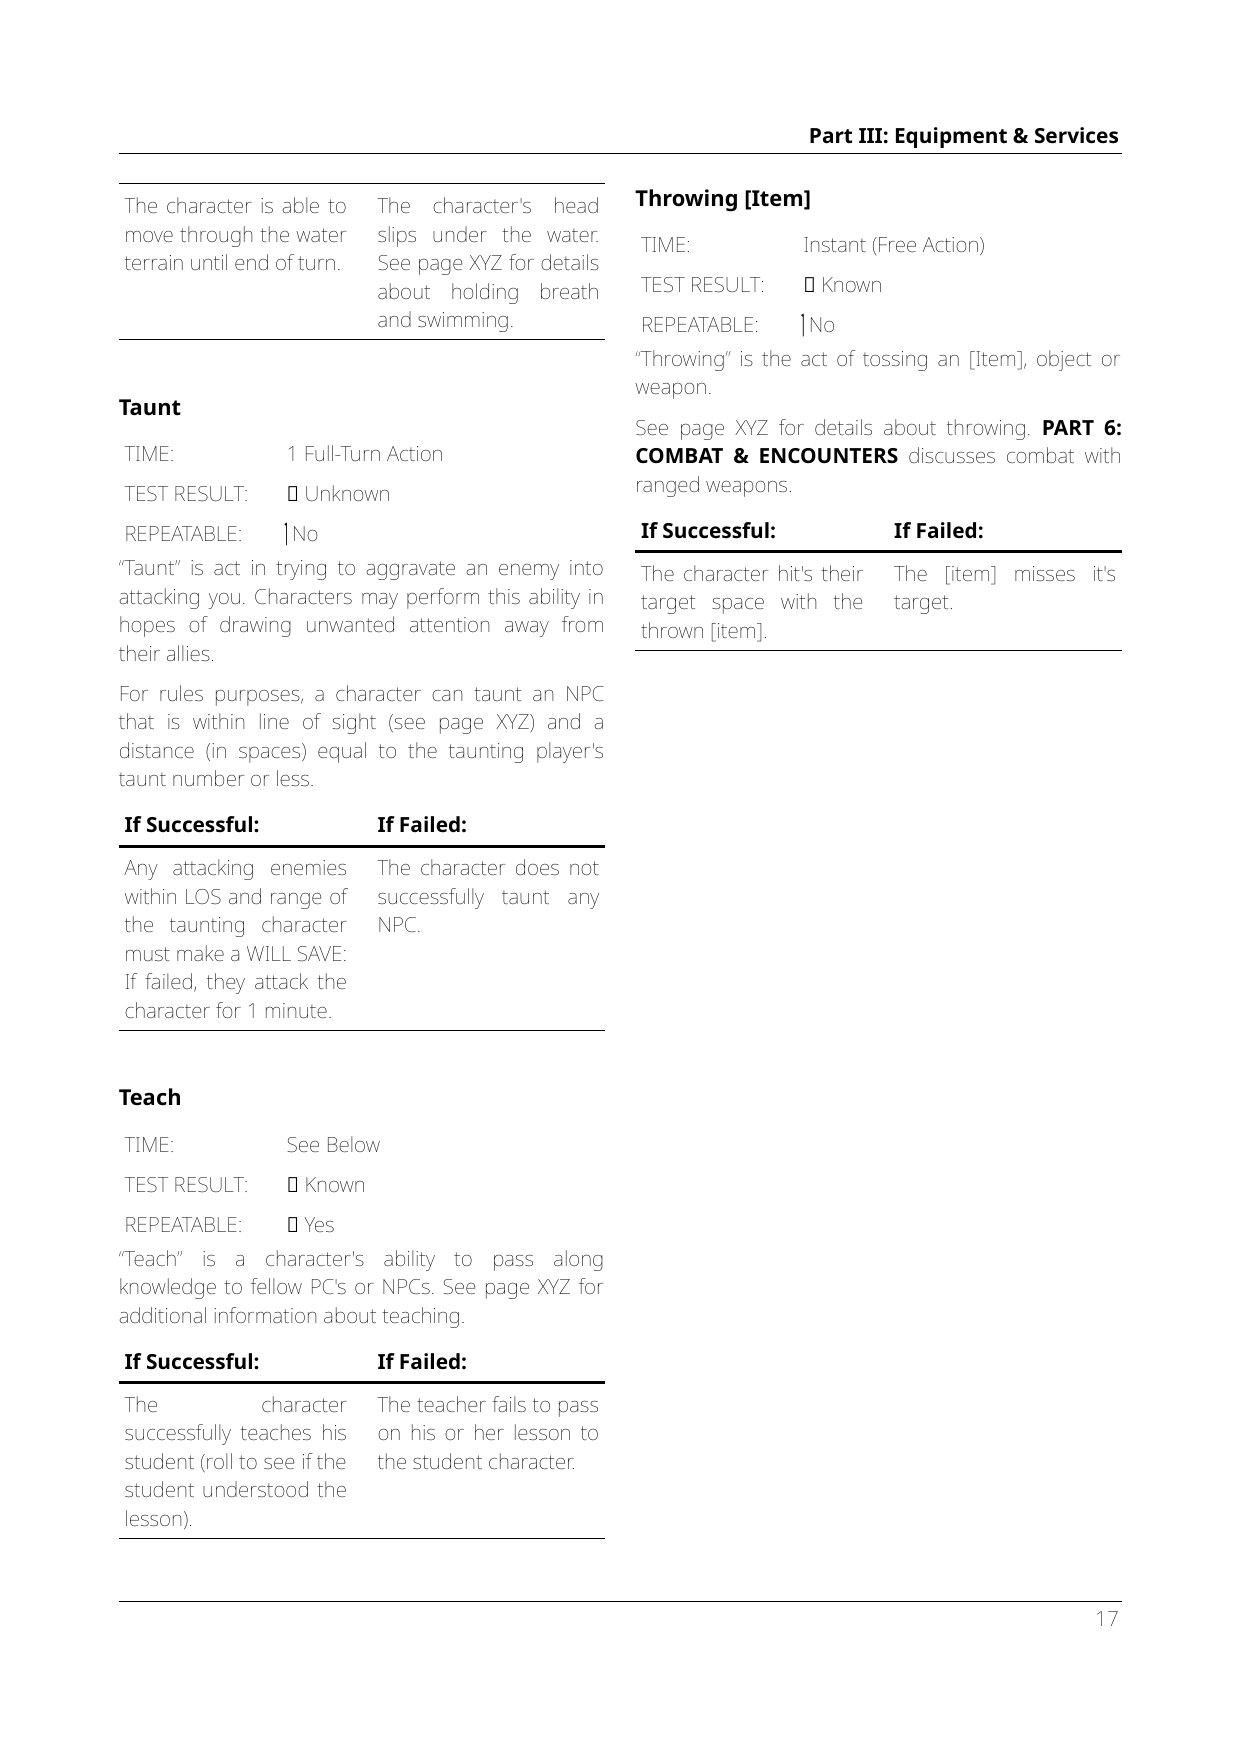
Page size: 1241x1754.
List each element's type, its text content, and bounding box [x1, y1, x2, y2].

table_cell  No [797, 304, 1122, 344]
table_cell The [item] misses it's target. [888, 553, 1122, 650]
table_header If Failed: [888, 510, 1122, 550]
table_cell [353, 848, 372, 1030]
table_cell TEST RESULT: [635, 264, 797, 304]
table_cell REPEATABLE: [119, 1204, 281, 1244]
table_header If Successful: [119, 1341, 353, 1381]
table_header If Failed: [372, 1341, 605, 1381]
table_cell The character hit's their target space with the thrown [item]. [635, 553, 869, 650]
table_cell  Unknown [281, 474, 605, 513]
text “Teach” is a character's ability to pass along knowledge to fellow PC's or NPCs. See page XYZ for additional information about teaching. [118, 1244, 605, 1329]
table_cell  Yes [281, 1204, 605, 1244]
table_cell REPEATABLE: [635, 304, 797, 344]
table_header See Below [281, 1124, 605, 1164]
text Teach [118, 1082, 605, 1112]
table_header [353, 1341, 372, 1381]
table_header [353, 805, 372, 845]
table_cell The character is able to move through the water terrain until end of turn. [119, 184, 353, 339]
table_cell The teacher fails to pass on his or her lesson to the student character. [372, 1384, 605, 1538]
table_cell The character does not successfully taunt any NPC. [372, 848, 605, 1030]
table_cell TEST RESULT: [119, 474, 281, 513]
table_cell  Known [797, 264, 1122, 304]
table_cell [353, 1384, 372, 1538]
table_header If Successful: [119, 805, 353, 845]
table_header If Failed: [372, 805, 605, 845]
table_cell  Known [281, 1164, 605, 1204]
text For rules purposes, a character can taunt an NPC that is within line of sight (see page XYZ) and a distance (in spaces) equal to the taunting player's taunt number or less. [118, 679, 605, 793]
table_header 1 Full-Turn Action [281, 434, 605, 473]
table_header TIME: [635, 224, 797, 264]
text See page XYZ for details about throwing. PART 6: COMBAT & ENCOUNTERS discusses combat with ranged weapons. [635, 413, 1122, 498]
table_header If Successful: [635, 510, 869, 550]
table_cell The character successfully teaches his student (roll to see if the student understood the lesson). [119, 1384, 353, 1538]
table_header TIME: [119, 434, 281, 473]
table_header TIME: [119, 1124, 281, 1164]
table_cell TEST RESULT: [119, 1164, 281, 1204]
table_cell Any attacking enemies within LOS and range of the taunting character must make a WILL SAVE: If failed, they attack the character for 1 minute. [119, 848, 353, 1030]
table_cell REPEATABLE: [119, 514, 281, 553]
table_cell  No [281, 514, 605, 553]
table_cell [869, 553, 888, 650]
table_header [869, 510, 888, 550]
table_cell [353, 184, 372, 339]
text “Throwing” is the act of tossing an [Item], object or weapon. [635, 344, 1122, 401]
table_cell The character's head slips under the water. See page XYZ for details about holding breath and swimming. [372, 184, 605, 339]
text Throwing [Item] [635, 183, 1122, 212]
text “Taunt” is act in trying to aggravate an enemy into attacking you. Characters may perform this ability in hopes of drawing unwanted attention away from their allies. [118, 553, 605, 667]
table_header Instant (Free Action) [797, 224, 1122, 264]
text Taunt [118, 392, 605, 422]
